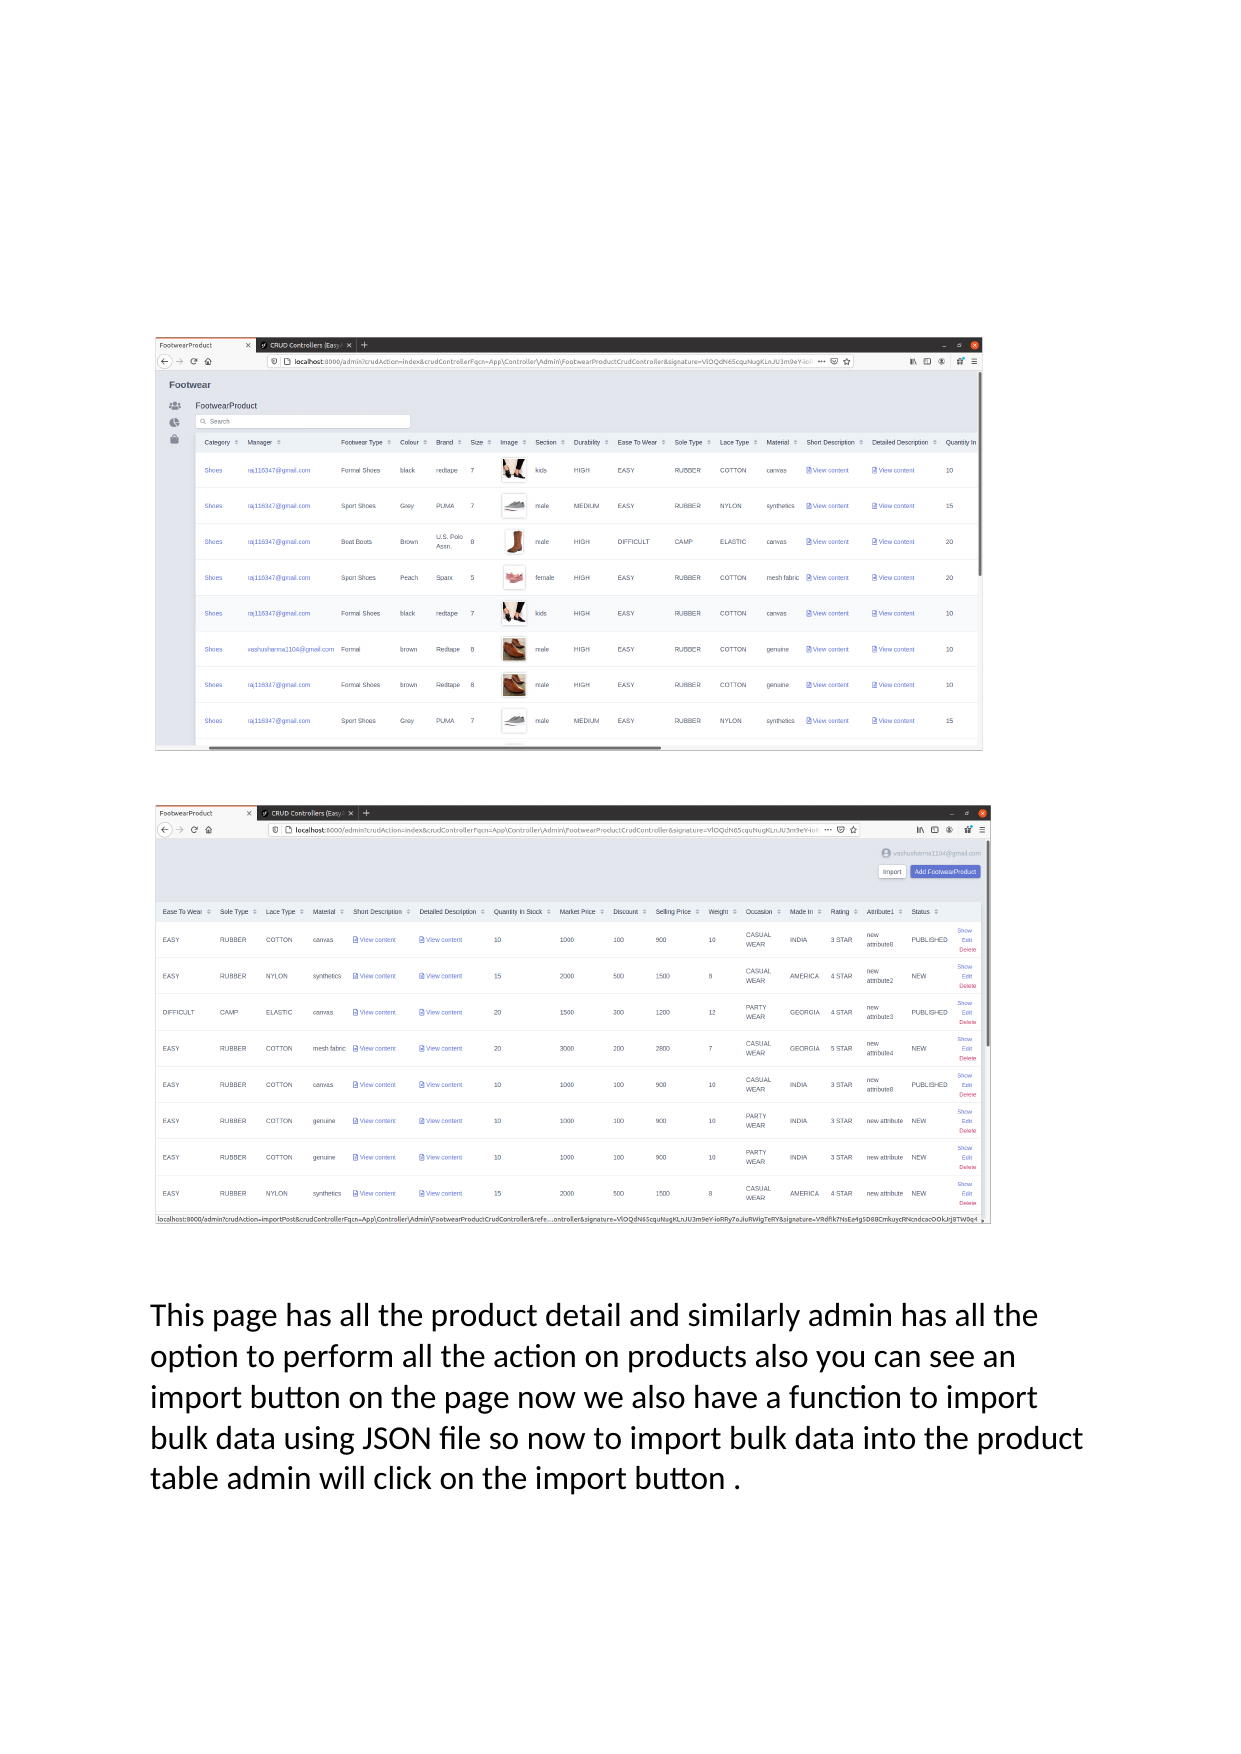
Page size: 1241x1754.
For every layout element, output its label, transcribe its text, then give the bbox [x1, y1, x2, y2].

picture [155, 337, 983, 751]
list This page has all the product detail and similarly admin has all the option to perform all the action on products also you can see an import button on the page now we also have a function to import bulk data using JSON file so now to import bulk data into the product table admin will click on the import button . [150, 1294, 1090, 1498]
picture [155, 805, 991, 1224]
